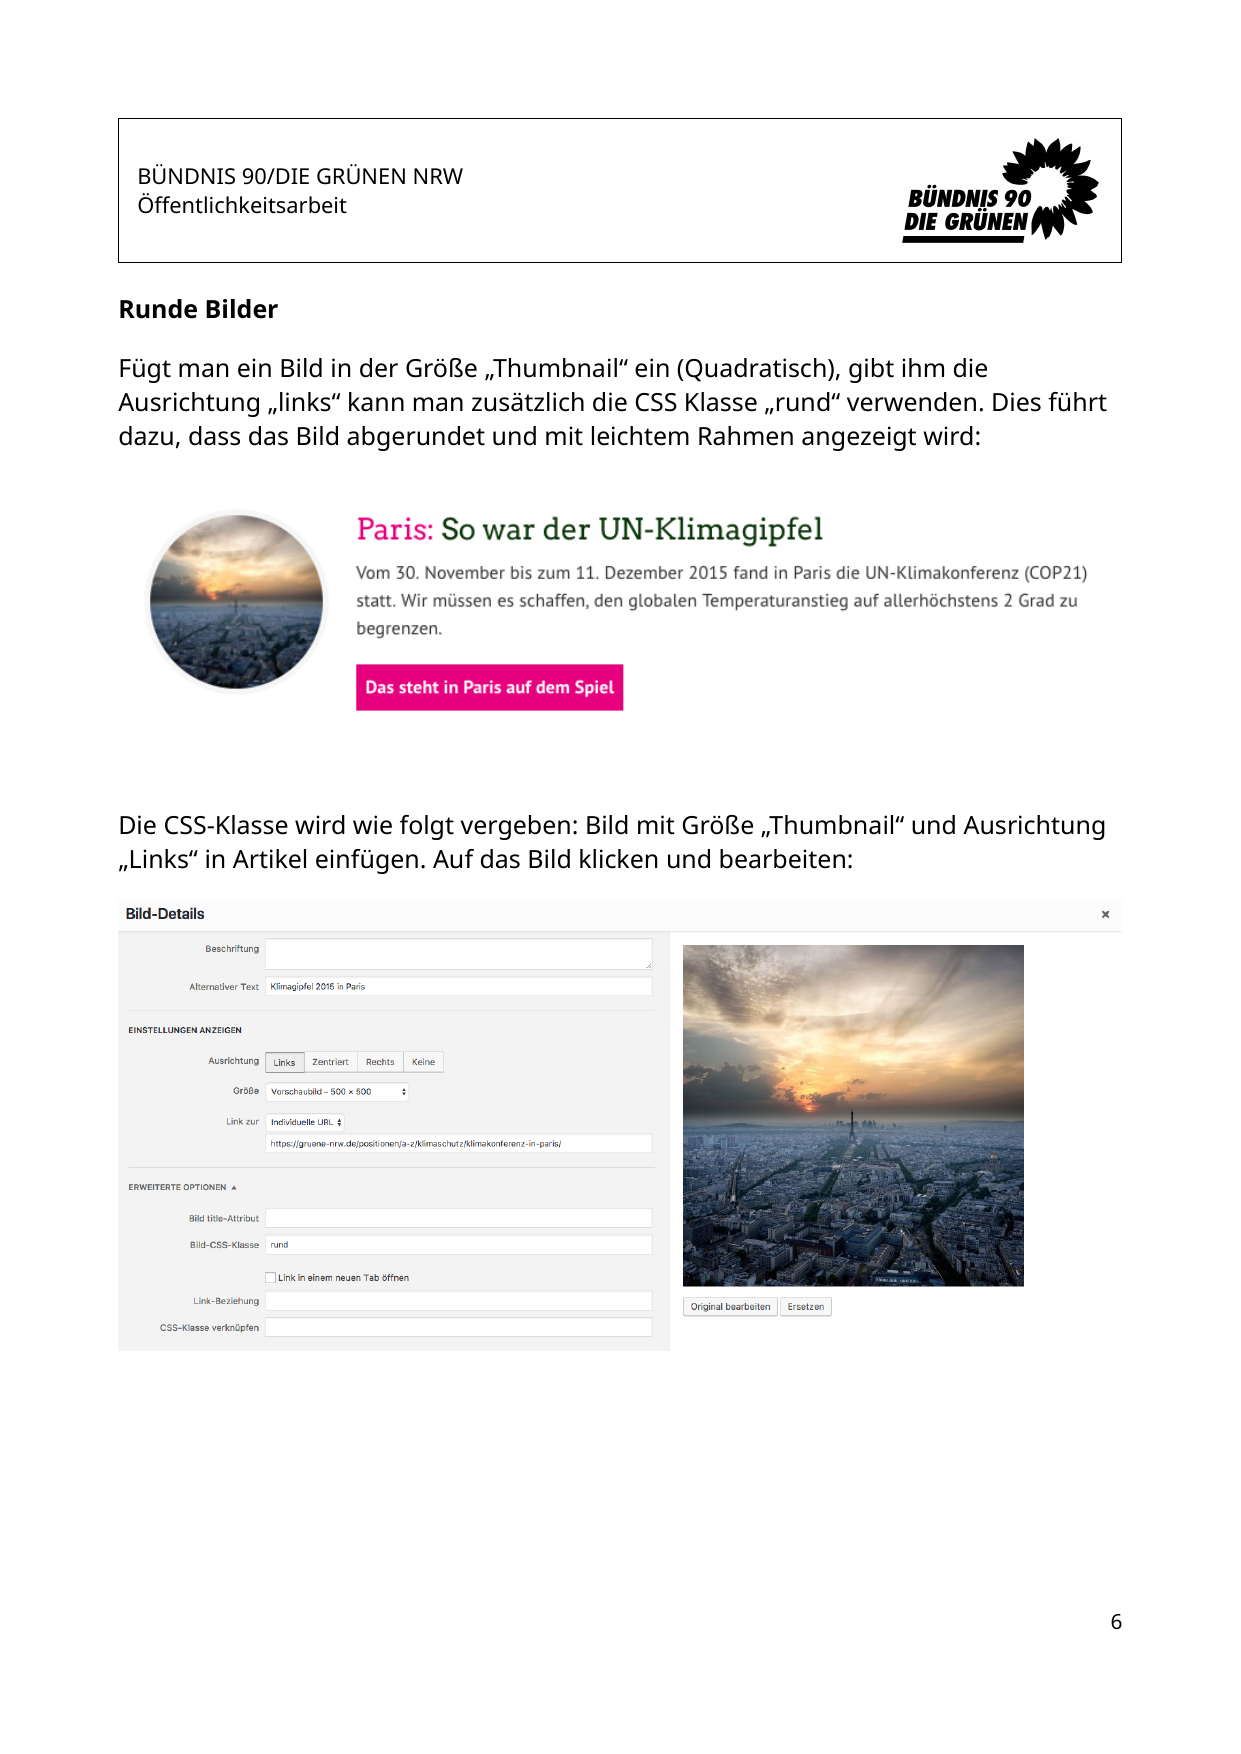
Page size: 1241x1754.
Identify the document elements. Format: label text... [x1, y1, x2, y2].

subtitle Die CSS-Klasse wird wie folgt vergeben: Bild mit Größe „Thumbnail“ und Ausrichtung „Links“ in Artikel einfügen. Auf das Bild klicken und bearbeiten: [118, 807, 1122, 876]
picture [118, 899, 1123, 1351]
subtitle Runde Bilder [118, 292, 1122, 326]
picture [902, 138, 1099, 243]
subtitle Fügt man ein Bild in der Größe „Thumbnail“ ein (Quadratisch), gibt ihm die Ausrichtung „links“ kann man zusätzlich die CSS Klasse „rund“ verwenden. Dies führt dazu, dass das Bild abgerundet und mit leichtem Rahmen angezeigt wird: [118, 350, 1122, 453]
picture [118, 476, 1123, 750]
